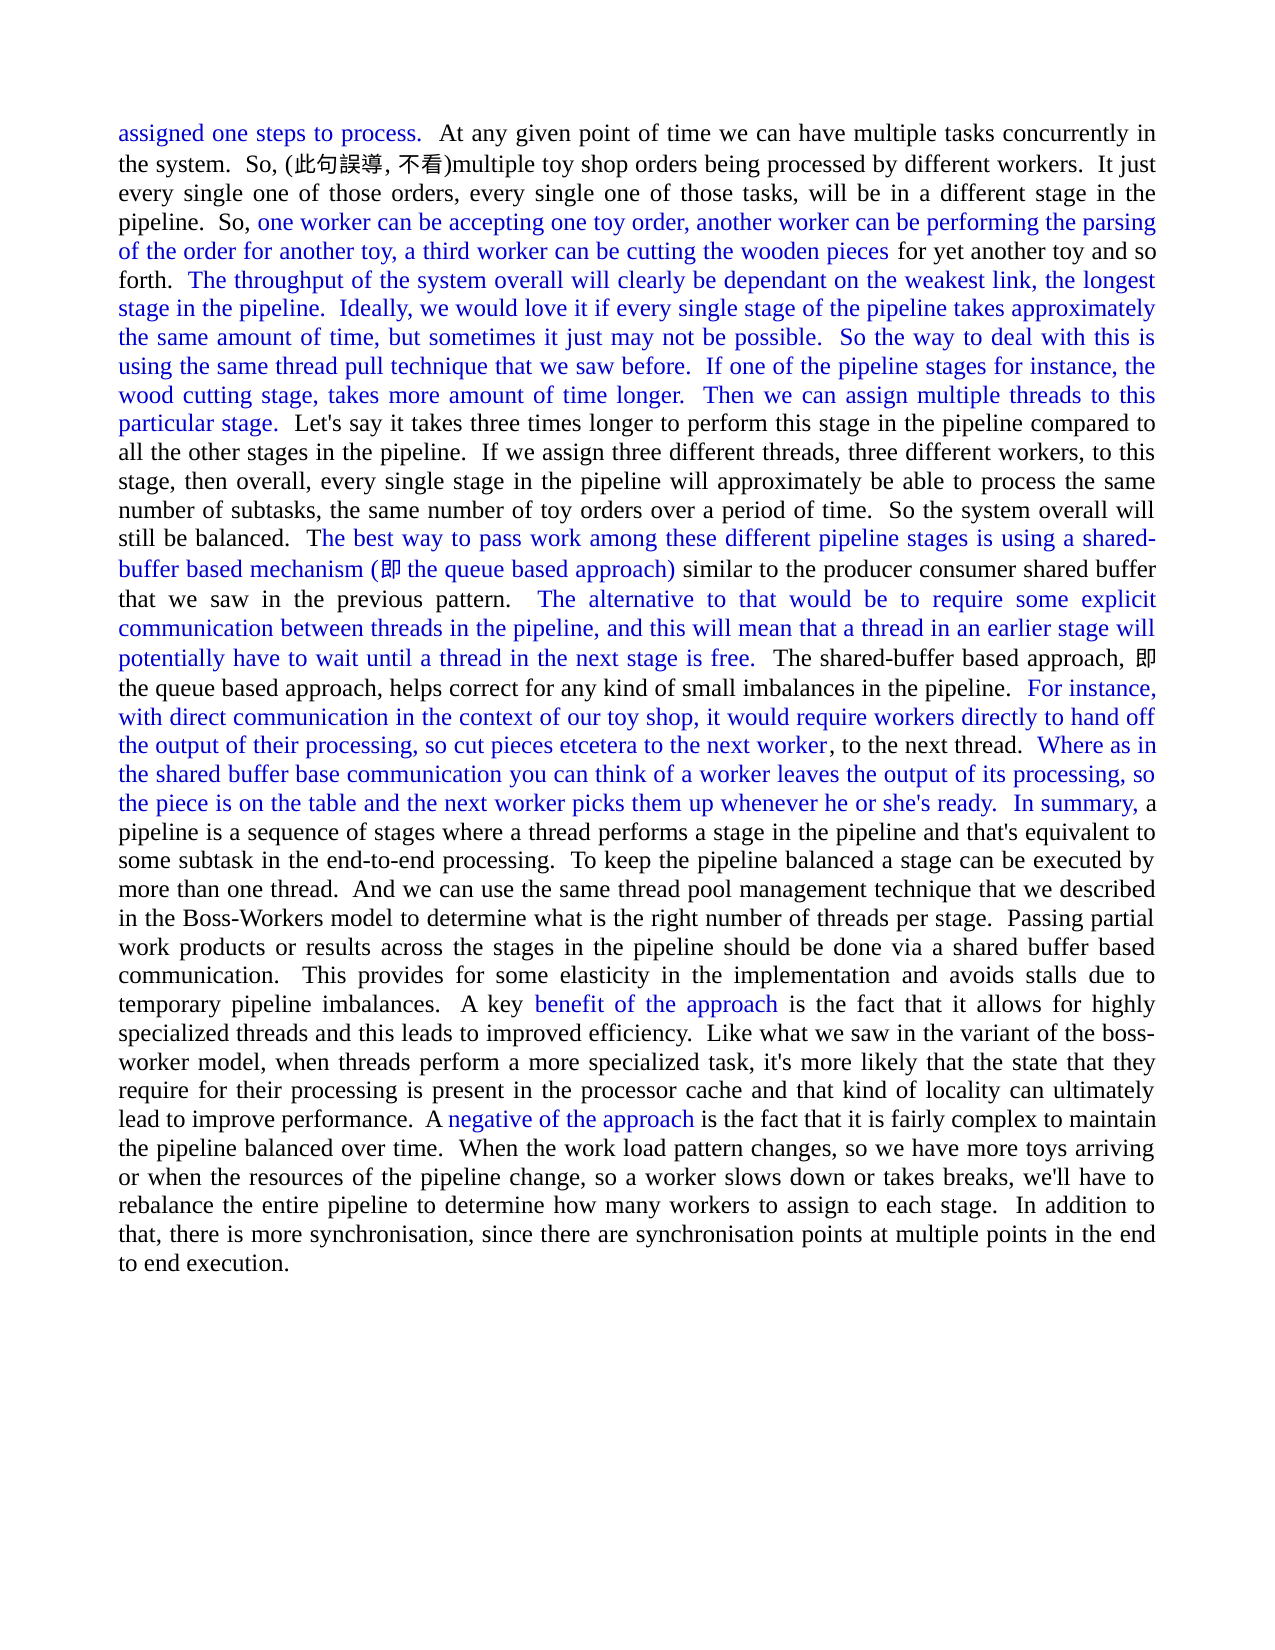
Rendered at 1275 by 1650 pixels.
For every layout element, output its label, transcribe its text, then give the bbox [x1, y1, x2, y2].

text assigned one steps to process. At any given point of time we can have multiple tasks concurrently in the system. So, (此句誤導, 不看)multiple toy shop orders being processed by different workers. It just every single one of those orders, every single one of those tasks, will be in a different stage in the pipeline. So, one worker can be accepting one toy order, another worker can be performing the parsing of the order for another toy, a third worker can be cutting the wooden pieces for yet another toy and so forth. The throughput of the system overall will clearly be dependant on the weakest link, the longest stage in the pipeline. Ideally, we would love it if every single stage of the pipeline takes approximately the same amount of time, but sometimes it just may not be possible. So the way to deal with this is using the same thread pull technique that we saw before. If one of the pipeline stages for instance, the wood cutting stage, takes more amount of time longer. Then we can assign multiple threads to this particular stage. Let's say it takes three times longer to perform this stage in the pipeline compared to all the other stages in the pipeline. If we assign three different threads, three different workers, to this stage, then overall, every single stage in the pipeline will approximately be able to process the same number of subtasks, the same number of toy orders over a period of time. So the system overall will still be balanced. The best way to pass work among these different pipeline stages is using a shared-buffer based mechanism (即the queue based approach) similar to the producer consumer shared buffer that we saw in the previous pattern. The alternative to that would be to require some explicit communication between threads in the pipeline, and this will mean that a thread in an earlier stage will potentially have to wait until a thread in the next stage is free. The shared-buffer based approach, 即the queue based approach, helps correct for any kind of small imbalances in the pipeline. For instance, with direct communication in the context of our toy shop, it would require workers directly to hand off the output of their processing, so cut pieces etcetera to the next worker, to the next thread. Where as in the shared buffer base communication you can think of a worker leaves the output of its processing, so the piece is on the table and the next worker picks them up whenever he or she's ready. In summary, a pipeline is a sequence of stages where a thread performs a stage in the pipeline and that's equivalent to some subtask in the end-to-end processing. To keep the pipeline balanced a stage can be executed by more than one thread. And we can use the same thread pool management technique that we described in the Boss-Workers model to determine what is the right number of threads per stage. Passing partial work products or results across the stages in the pipeline should be done via a shared buffer based communication. This provides for some elasticity in the implementation and avoids stalls due to temporary pipeline imbalances. A key benefit of the approach is the fact that it allows for highly specialized threads and this leads to improved efficiency. Like what we saw in the variant of the boss-worker model, when threads perform a more specialized task, it's more likely that the state that they require for their processing is present in the processor cache and that kind of locality can ultimately lead to improve performance. A negative of the approach is the fact that it is fairly complex to maintain the pipeline balanced over time. When the work load pattern changes, so we have more toys arriving or when the resources of the pipeline change, so a worker slows down or takes breaks, we'll have to rebalance the entire pipeline to determine how many workers to assign to each stage. In addition to that, there is more synchronisation, since there are synchronisation points at multiple points in the end to end execution. [118, 118, 1157, 1277]
